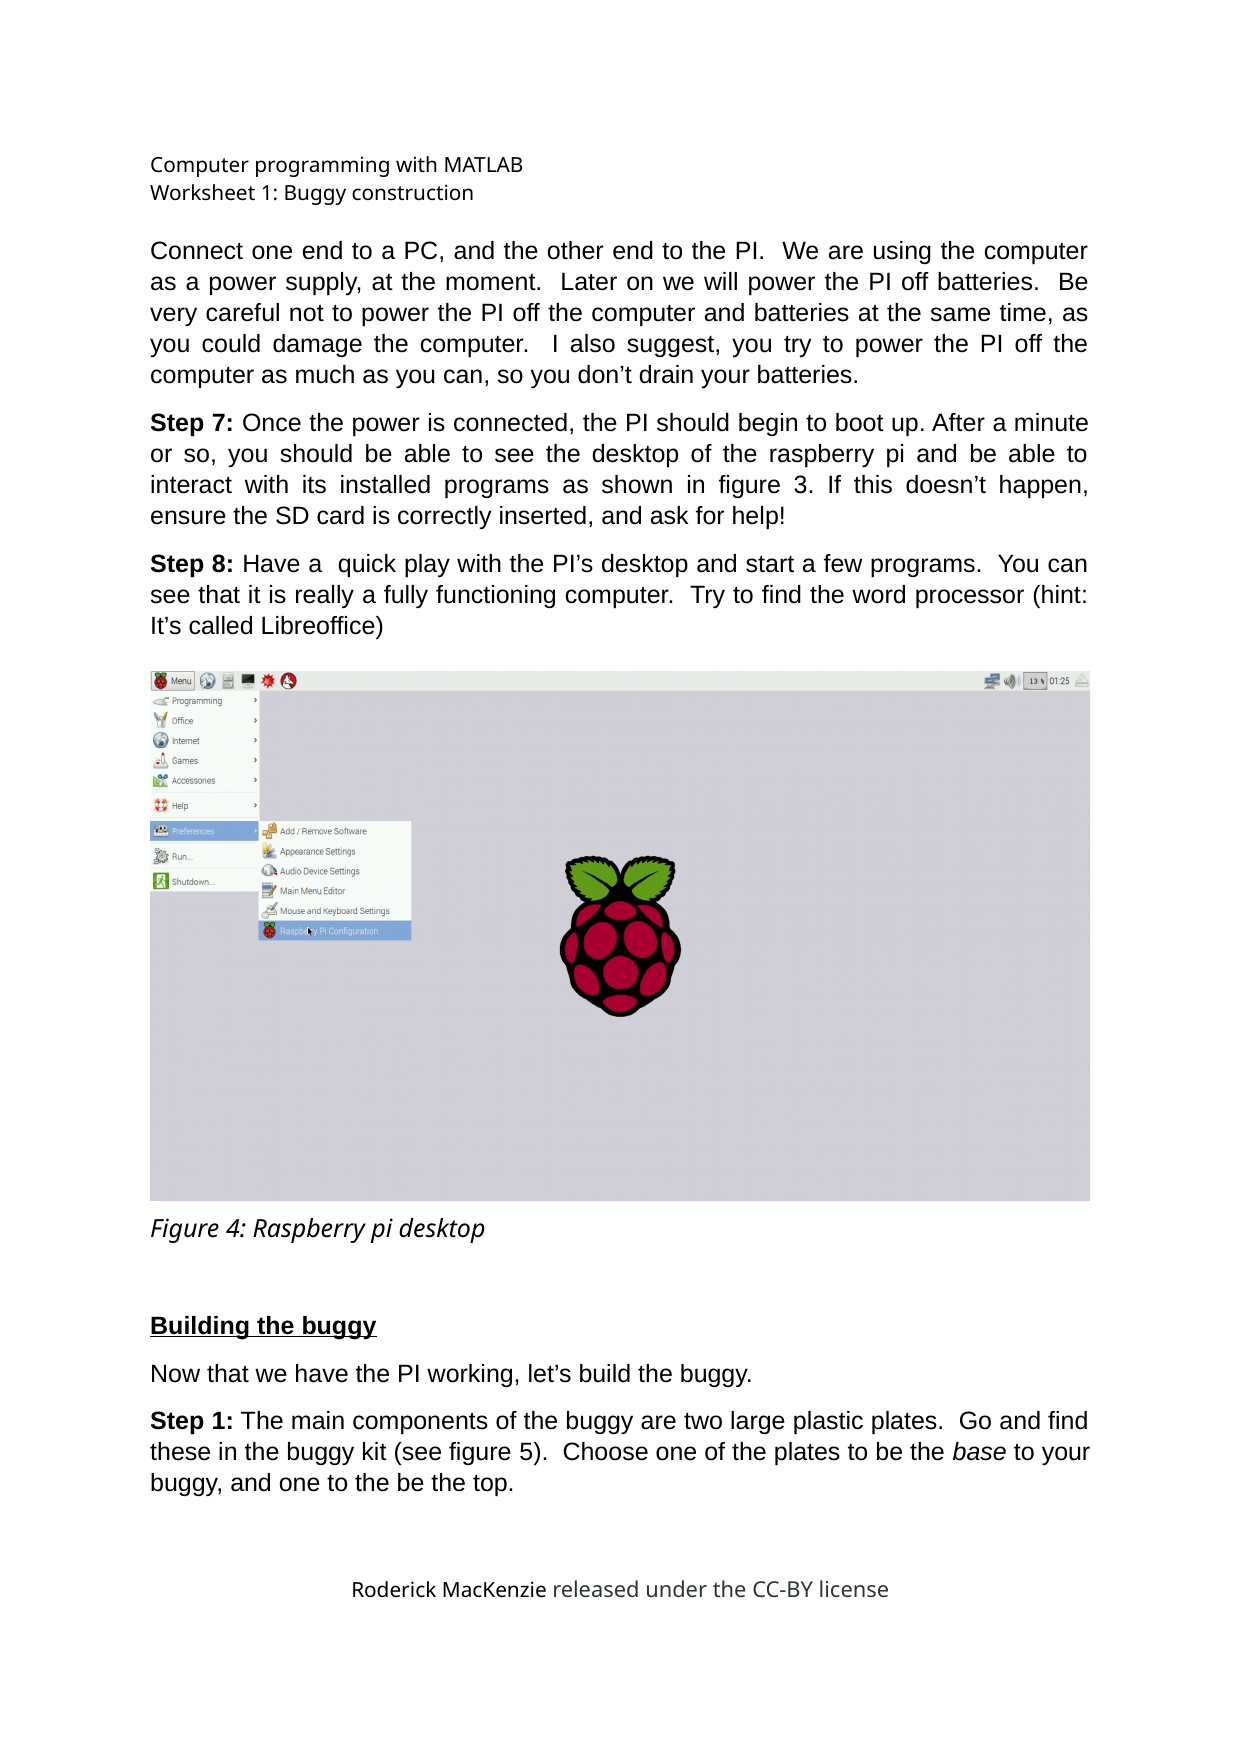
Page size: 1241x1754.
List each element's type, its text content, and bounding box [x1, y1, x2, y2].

text Now that we have the PI working, let’s build the buggy. [150, 1359, 1090, 1387]
text Step 7: Once the power is connected, the PI should begin to boot up. After a minute or so, you should be able to see the desktop of the raspberry pi and be able to interact with its installed programs as shown in figure 3. If this doesn’t happen, ensure the SD card is correctly inserted, and ask for help! [150, 408, 1090, 530]
text Connect one end to a PC, and the other end to the PI. We are using the computer as a power supply, at the moment. Later on we will power the PI off batteries. Be very careful not to power the PI off the computer and batteries at the same time, as you could damage the computer. I also suggest, you try to power the PI off the computer as much as you can, so you don’t drain your batteries. [150, 236, 1090, 389]
text Figure 4: Raspberry pi desktop [150, 1201, 1090, 1244]
text Step 1: The main components of the buggy are two large plastic plates. Go and find these in the buggy kit (see figure 5). Choose one of the plates to be the base to your buggy, and one to the be the top. [150, 1406, 1090, 1497]
picture [150, 671, 1091, 1201]
text Step 8: Have a quick play with the PI’s desktop and start a few programs. You can see that it is really a fully functioning computer. Try to find the word processor (hint: It’s called Libreoffice) [150, 549, 1090, 640]
text Building the buggy [150, 1311, 1090, 1340]
